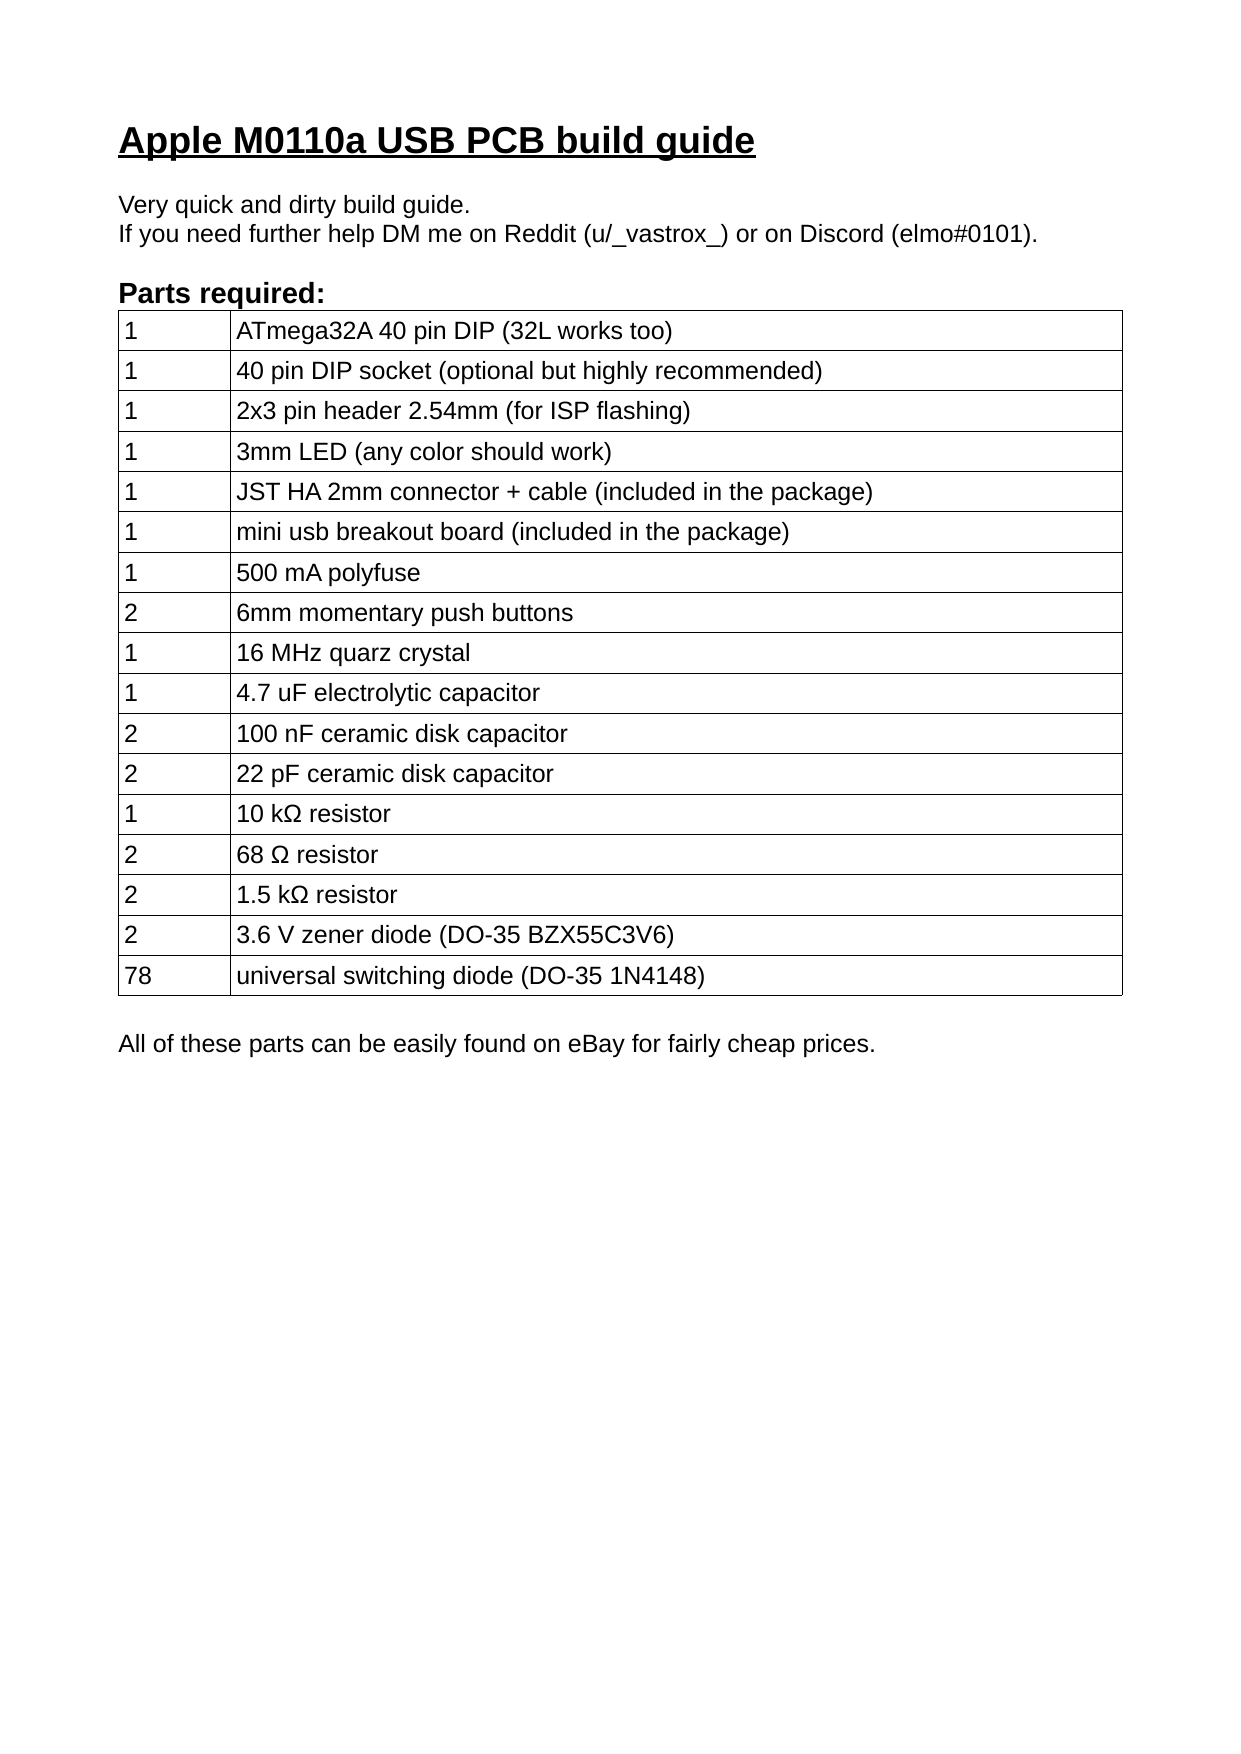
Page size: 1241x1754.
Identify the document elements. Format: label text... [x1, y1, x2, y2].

table_cell 2 [119, 754, 230, 793]
text All of these parts can be easily found on eBay for fairly cheap prices. [118, 1029, 1122, 1057]
table_cell 1 [119, 391, 230, 431]
table_cell 500 mA polyfuse [231, 553, 1122, 592]
text Apple M0110a USB PCB build guide [118, 118, 1122, 161]
table_cell 1 [119, 553, 230, 592]
table_cell 2x3 pin header 2.54mm (for ISP flashing) [231, 391, 1122, 431]
table_cell 2 [119, 593, 230, 632]
table_cell 1 [119, 512, 230, 552]
table_cell universal switching diode (DO-35 1N4148) [231, 956, 1122, 995]
table_cell 10 kΩ resistor [231, 795, 1122, 834]
text Very quick and dirty build guide. [118, 190, 1122, 219]
table_header 1 [119, 311, 230, 350]
table_cell 2 [119, 875, 230, 914]
table_cell 2 [119, 714, 230, 753]
table_cell 1 [119, 472, 230, 511]
table_cell 1 [119, 795, 230, 834]
table_cell 1 [119, 633, 230, 673]
table_cell 3mm LED (any color should work) [231, 432, 1122, 471]
table_cell 1.5 kΩ resistor [231, 875, 1122, 914]
table_cell 4.7 uF electrolytic capacitor [231, 674, 1122, 713]
table_cell 3.6 V zener diode (DO-35 BZX55C3V6) [231, 916, 1122, 955]
table_cell 22 pF ceramic disk capacitor [231, 754, 1122, 793]
table_cell 16 MHz quarz crystal [231, 633, 1122, 673]
table_cell 40 pin DIP socket (optional but highly recommended) [231, 351, 1122, 390]
text Parts required: [118, 276, 1122, 310]
table_cell mini usb breakout board (included in the package) [231, 512, 1122, 552]
table_cell 2 [119, 916, 230, 955]
table_cell 1 [119, 432, 230, 471]
table_cell 2 [119, 835, 230, 874]
table_cell 6mm momentary push buttons [231, 593, 1122, 632]
table_cell JST HA 2mm connector + cable (included in the package) [231, 472, 1122, 511]
table_header ATmega32A 40 pin DIP (32L works too) [231, 311, 1122, 350]
table_cell 1 [119, 674, 230, 713]
table_cell 1 [119, 351, 230, 390]
text If you need further help DM me on Reddit (u/_vastrox_) or on Discord (elmo#0101). [118, 219, 1122, 247]
table_cell 78 [119, 956, 230, 995]
table_cell 68 Ω resistor [231, 835, 1122, 874]
table_cell 100 nF ceramic disk capacitor [231, 714, 1122, 753]
